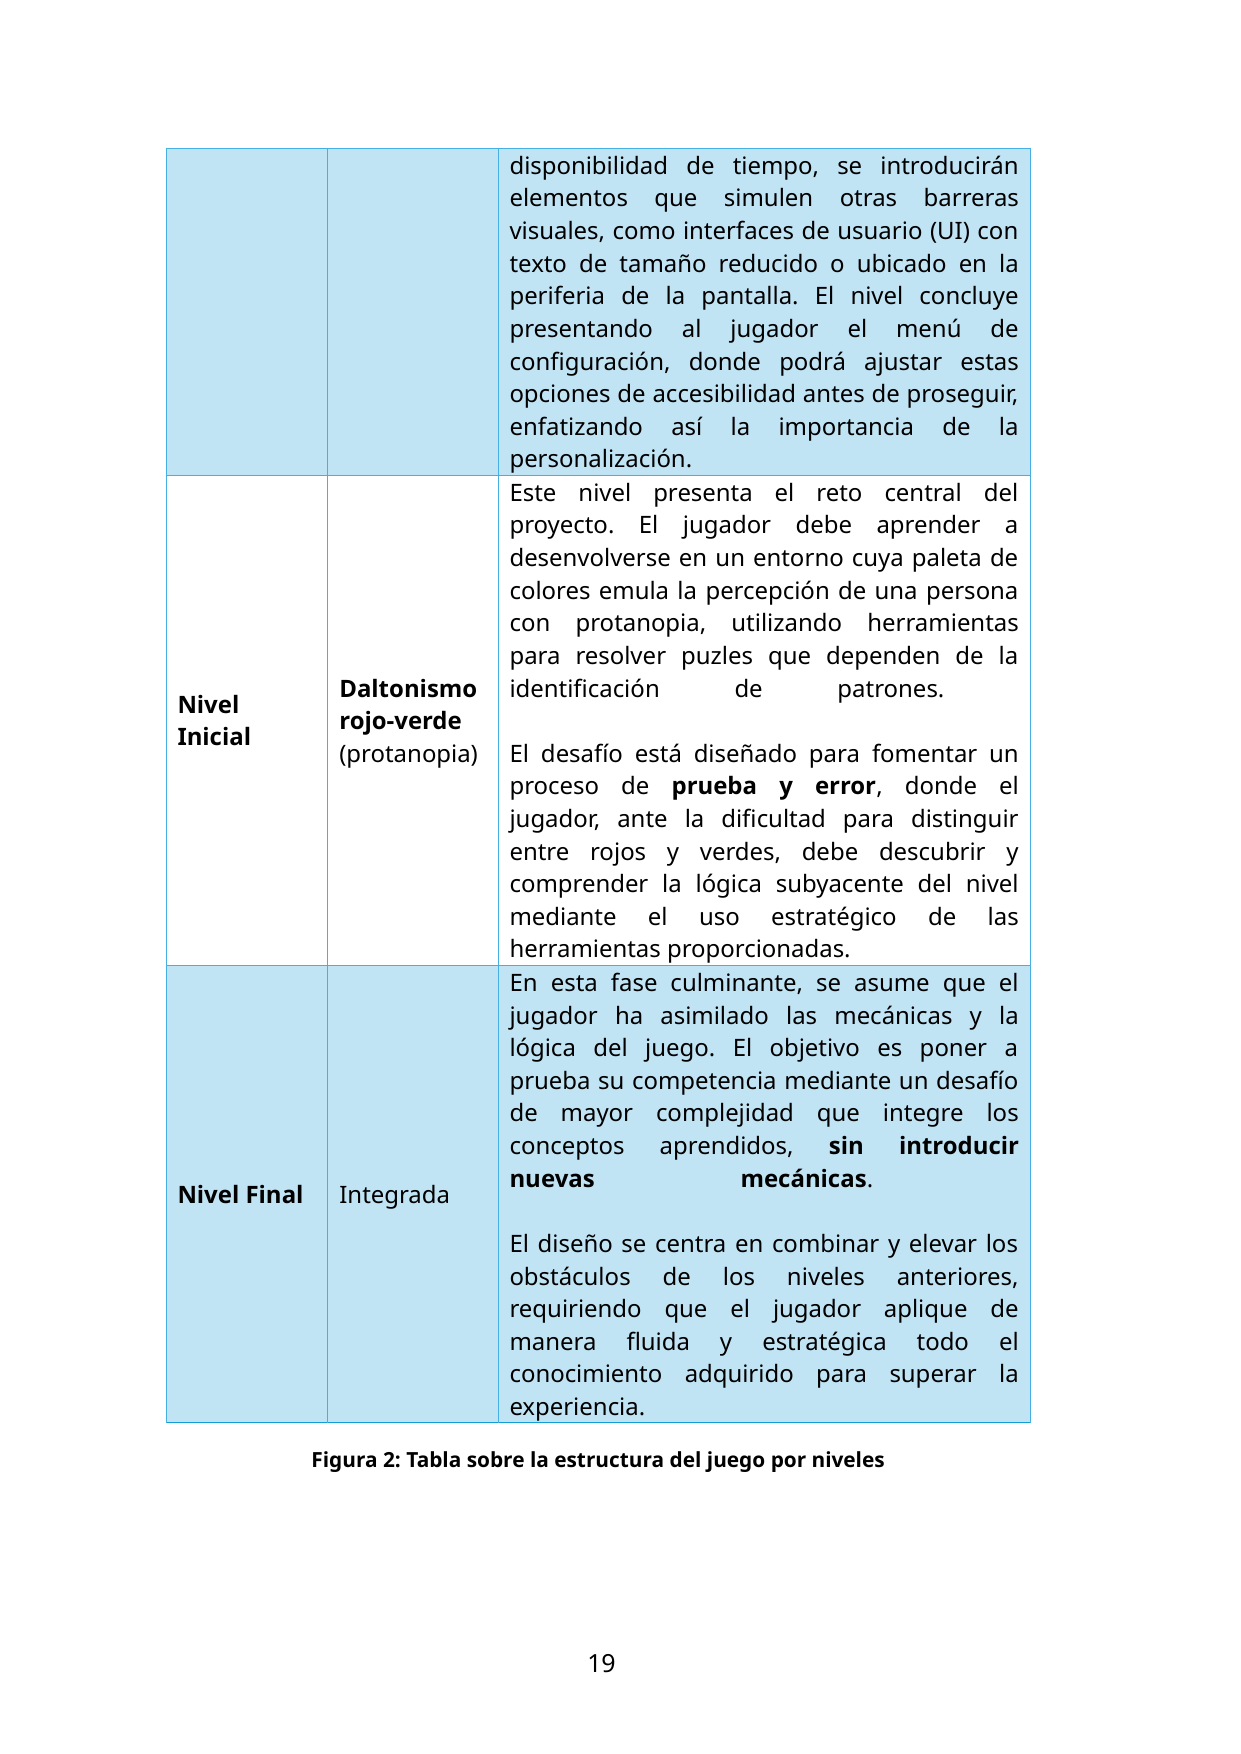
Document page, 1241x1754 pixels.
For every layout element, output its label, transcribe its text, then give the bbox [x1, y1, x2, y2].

table_cell Nivel Inicial [167, 476, 327, 965]
table_cell En esta fase culminante, se asume que el jugador ha asimilado las mecánicas y la lógica del juego. El objetivo es poner a prueba su competencia mediante un desafío de mayor complejidad que integre los conceptos aprendidos, sin introducir nuevas mecánicas. El diseño se centra en combinar y elevar los obstáculos de los niveles anteriores, requiriendo que el jugador aplique de manera fluida y estratégica todo el conocimiento adquirido para superar la experiencia. [499, 966, 1030, 1422]
table_cell Integrada [328, 966, 498, 1422]
table_cell [167, 149, 327, 475]
table_cell Daltonismo rojo-verde (protanopia) [328, 476, 498, 965]
table_cell Nivel Final [167, 966, 327, 1422]
table_cell Este nivel presenta el reto central del proyecto. El jugador debe aprender a desenvolverse en un entorno cuya paleta de colores emula la percepción de una persona con protanopia, utilizando herramientas para resolver puzles que dependen de la identificación de patrones. El desafío está diseñado para fomentar un proceso de prueba y error, donde el jugador, ante la dificultad para distinguir entre rojos y verdes, debe descubrir y comprender la lógica subyacente del nivel mediante el uso estratégico de las herramientas proporcionadas. [499, 476, 1030, 965]
table_cell [328, 149, 498, 475]
table_cell Figura 2: Tabla sobre la estructura del juego por niveles [166, 1423, 1030, 1496]
table_cell disponibilidad de tiempo, se introducirán elementos que simulen otras barreras visuales, como interfaces de usuario (UI) con texto de tamaño reducido o ubicado en la periferia de la pantalla. El nivel concluye presentando al jugador el menú de configuración, donde podrá ajustar estas opciones de accesibilidad antes de proseguir, enfatizando así la importancia de la personalización. [499, 149, 1030, 475]
